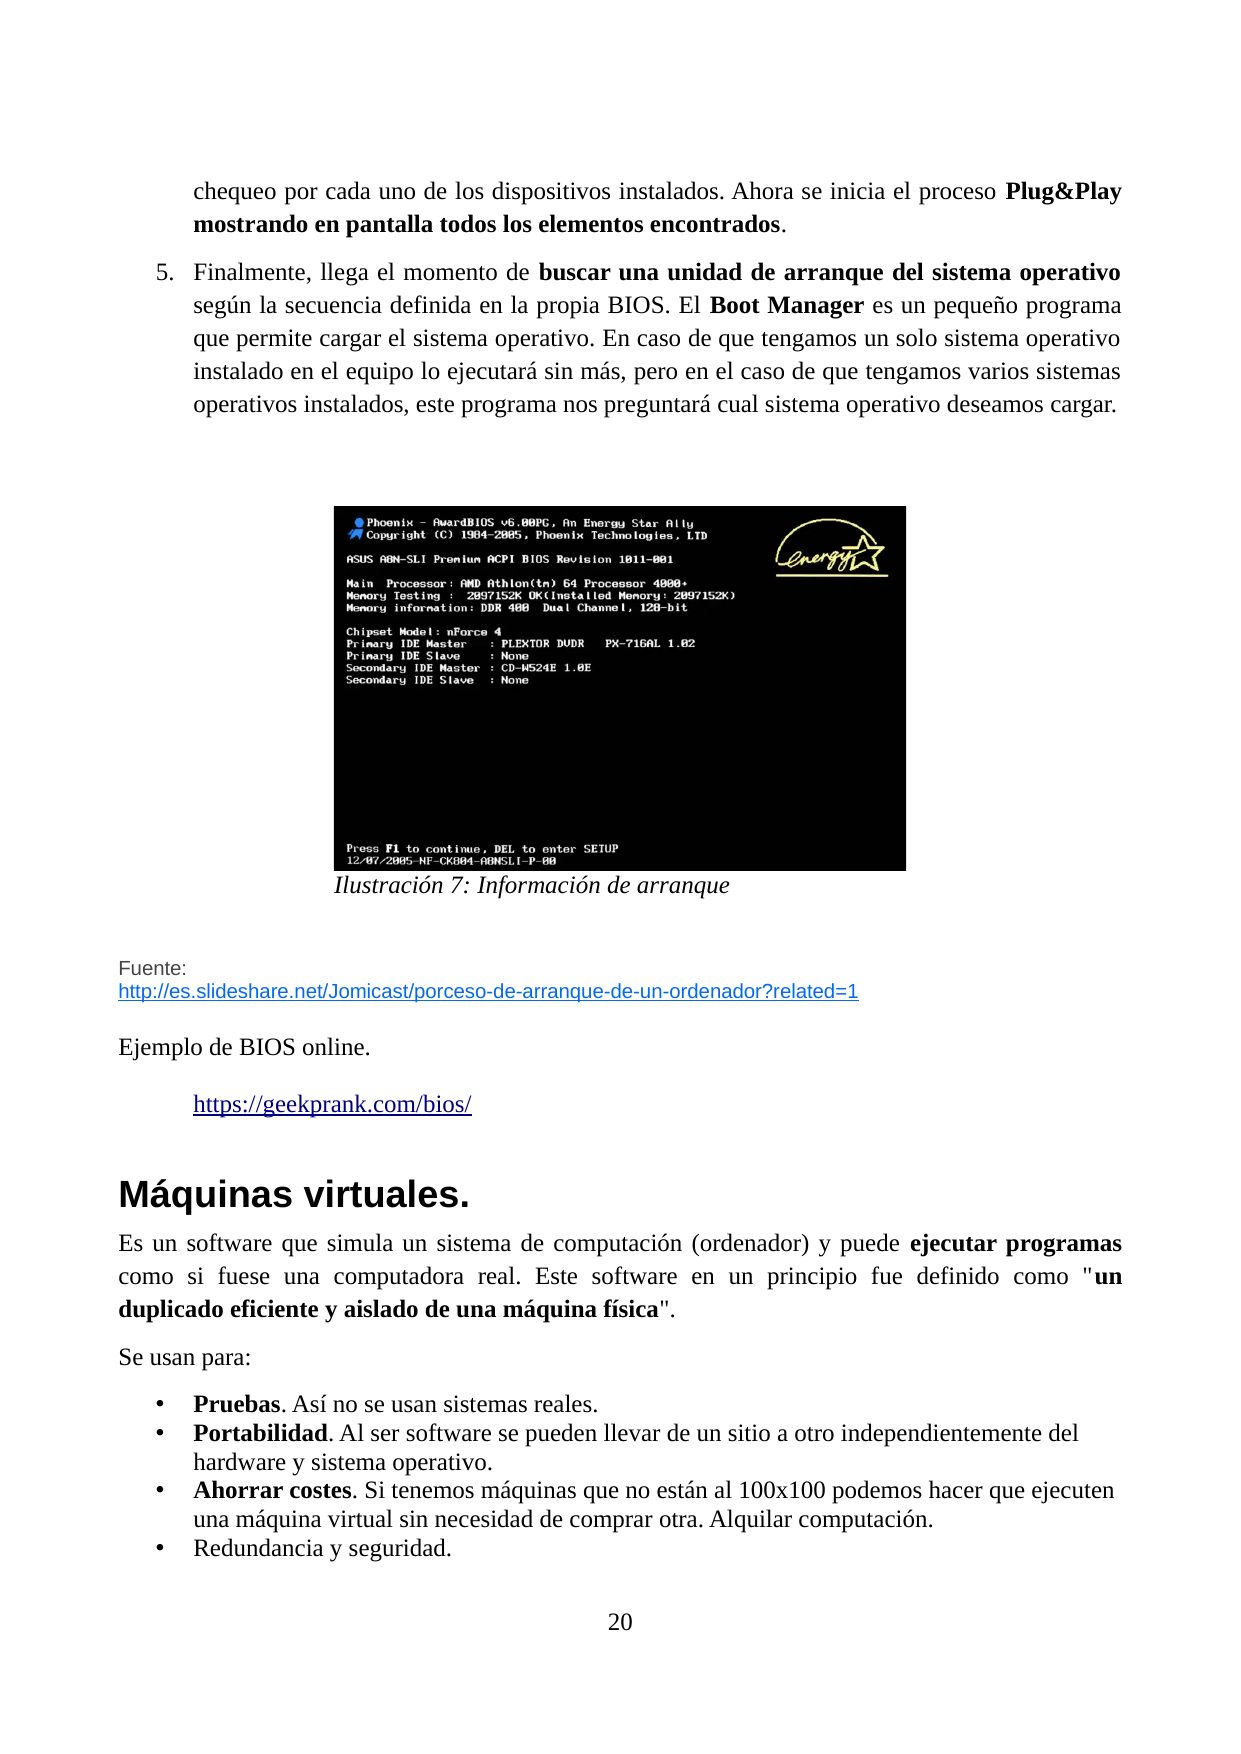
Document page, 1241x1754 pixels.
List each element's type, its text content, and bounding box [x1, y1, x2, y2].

list Ahorrar costes. Si tenemos máquinas que no están al 100x100 podemos hacer que ejecuten una máquina virtual sin necesidad de comprar otra. Alquilar computación. [156, 1475, 1122, 1533]
list Finalmente, llega el momento de buscar una unidad de arranque del sistema operativo según la secuencia definida en la propia BIOS. El Boot Manager es un pequeño programa que permite cargar el sistema operativo. En caso de que tengamos un solo sistema operativo instalado en el equipo lo ejecutará sin más, pero en el caso de que tengamos varios sistemas operativos instalados, este programa nos preguntará cual sistema operativo deseamos cargar. [156, 257, 1122, 418]
list Pruebas. Así no se usan sistemas reales. [156, 1389, 1122, 1418]
text Se usan para: [118, 1342, 1122, 1370]
text Fuente: http://es.slideshare.net/Jomicast/porceso-de-arranque-de-un-ordenador?related=1 [118, 928, 1122, 1003]
text Ilustración 7: Información de arranque [334, 871, 906, 899]
list Portabilidad. Al ser software se pueden llevar de un sitio a otro independientemente del hardware y sistema operativo. [156, 1418, 1122, 1475]
list Redundancia y seguridad. [156, 1533, 1122, 1562]
picture [333, 506, 907, 871]
text Es un software que simula un sistema de computación (ordenador) y puede ejecutar programas como si fuese una computadora real. Este software en un principio fue definido como "un duplicado eficiente y aislado de una máquina física". [118, 1228, 1122, 1323]
subtitle Máquinas virtuales. [118, 1172, 1122, 1215]
text Ejemplo de BIOS online. [118, 1032, 1122, 1061]
list chequeo por cada uno de los dispositivos instalados. Ahora se inicia el proceso Plug&Play mostrando en pantalla todos los elementos encontrados. [156, 176, 1122, 238]
list https://geekprank.com/bios/ [156, 1089, 1122, 1118]
